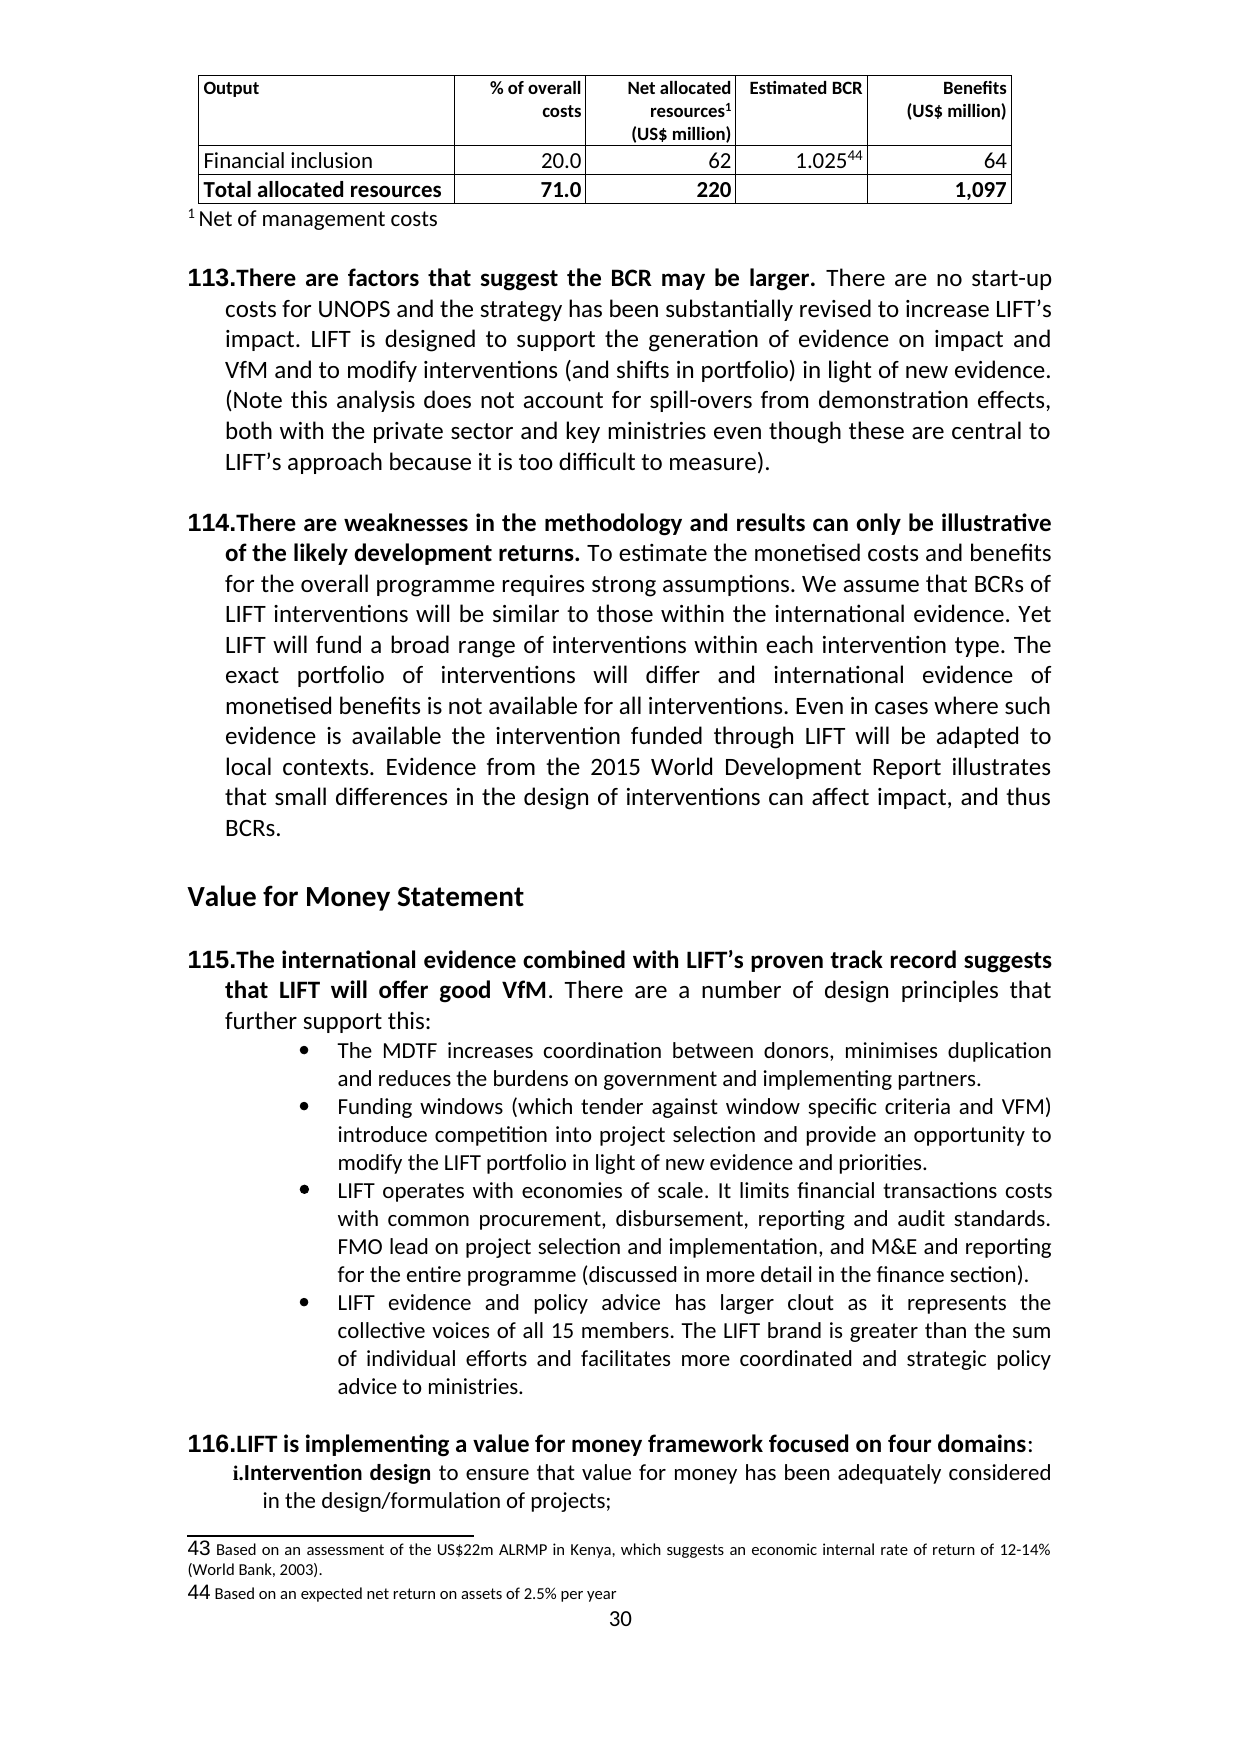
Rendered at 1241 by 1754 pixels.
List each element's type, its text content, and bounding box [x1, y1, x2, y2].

table_cell 62 [586, 146, 735, 174]
list There are weaknesses in the methodology and results can only be illustrative of the likely development returns. To estimate the monetised costs and benefits for the overall programme requires strong assumptions. We assume that BCRs of LIFT interventions will be similar to those within the international evidence. Yet LIFT will fund a broad range of interventions within each intervention type. The exact portfolio of interventions will differ and international evidence of monetised benefits is not available for all interventions. Even in cases where such evidence is available the intervention funded through LIFT will be adapted to local contexts. Evidence from the 2015 World Development Report illustrates that small differences in the design of interventions can affect impact, and thus BCRs. [187, 507, 1053, 842]
table_cell 71.0 [455, 175, 585, 203]
table_cell 1,097 [868, 175, 1011, 203]
list There are factors that suggest the BCR may be larger. There are no start-up costs for UNOPS and the strategy has been substantially revised to increase LIFT’s impact. LIFT is designed to support the generation of evidence on impact and VfM and to modify interventions (and shifts in portfolio) in light of new evidence. (Note this analysis does not account for spill-overs from demonstration effects, both with the private sector and key ministries even though these are central to LIFT’s approach because it is too difficult to measure). [187, 262, 1053, 476]
table_header Net allocated resources1 (US$ million) [586, 76, 735, 145]
table_header Benefits (US$ million) [868, 76, 1011, 145]
table_cell Total allocated resources [199, 175, 454, 203]
list The international evidence combined with LIFT’s proven track record suggests that LIFT will offer good VfM. There are a number of design principles that further support this: [187, 944, 1053, 1036]
table_cell [736, 175, 867, 203]
table_cell 1.025 [736, 146, 867, 174]
list The MDTF increases coordination between donors, minimises duplication and reduces the burdens on government and implementing partners. [300, 1036, 1053, 1092]
text 1 Net of management costs [187, 204, 1053, 232]
table_cell 20.0 [455, 146, 585, 174]
table_header % of overall costs [455, 76, 585, 145]
list LIFT evidence and policy advice has larger clout as it represents the collective voices of all 15 members. The LIFT brand is greater than the sum of individual efforts and facilitates more coordinated and strategic policy advice to ministries. [300, 1288, 1053, 1400]
list Funding windows (which tender against window specific criteria and VFM) introduce competition into project selection and provide an opportunity to modify the LIFT portfolio in light of new evidence and priorities. [300, 1092, 1053, 1176]
list Value for Money Statement [187, 878, 1053, 914]
table_cell Financial inclusion [199, 146, 454, 174]
list Intervention design to ensure that value for money has been adequately considered in the design/formulation of projects; [206, 1458, 1053, 1514]
list LIFT operates with economies of scale. It limits financial transactions costs with common procurement, disbursement, reporting and audit standards. FMO lead on project selection and implementation, and M&E and reporting for the entire programme (discussed in more detail in the finance section). [300, 1176, 1053, 1288]
table_cell 64 [868, 146, 1011, 174]
table_header Estimated BCR [736, 76, 867, 145]
table_header Output [199, 76, 454, 145]
list LIFT is implementing a value for money framework focused on four domains: [187, 1428, 1053, 1458]
table_cell 220 [586, 175, 735, 203]
